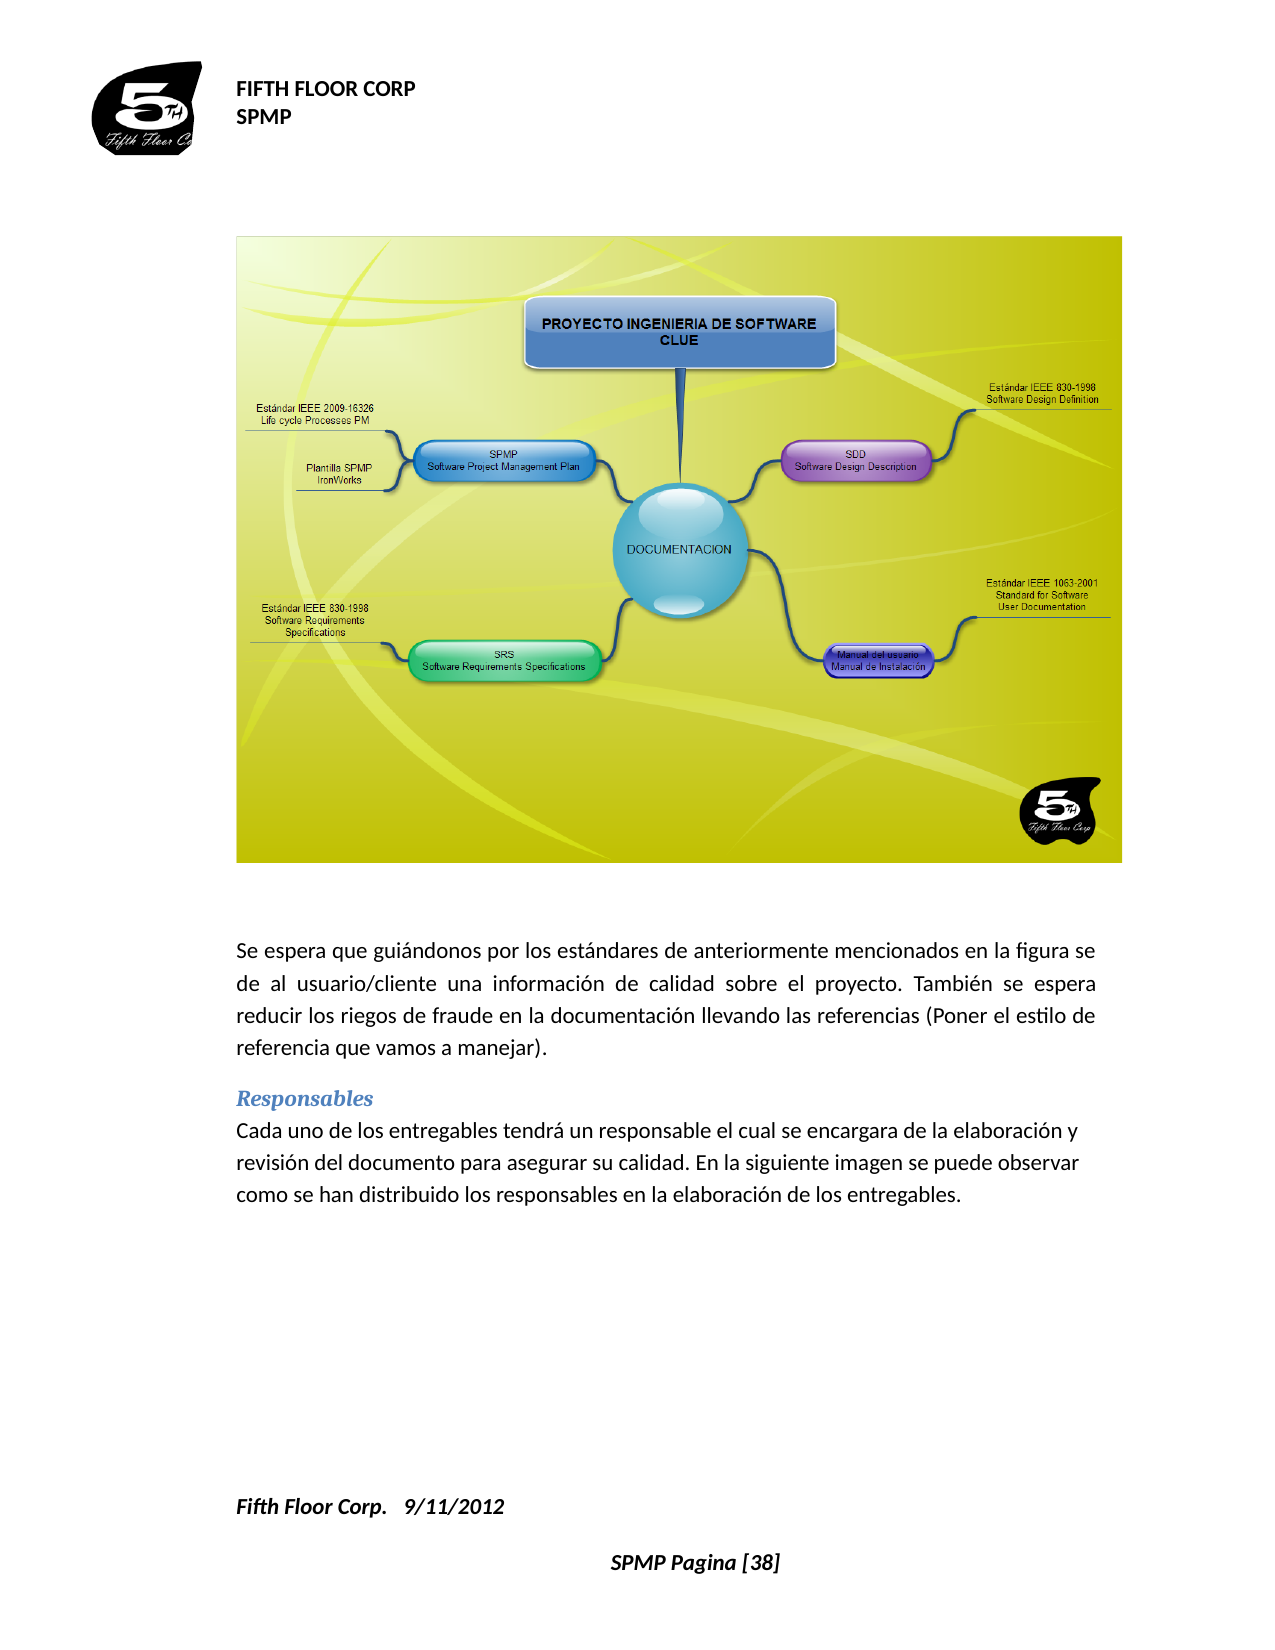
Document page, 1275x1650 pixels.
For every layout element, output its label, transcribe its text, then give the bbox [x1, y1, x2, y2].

subtitle Responsables [236, 1086, 1098, 1112]
text Se espera que guiándonos por los estándares de anteriormente mencionados en la figura se de al usuario/cliente una información de calidad sobre el proyecto. También se espera reducir los riegos de fraude en la documentación llevando las referencias (Poner el estilo de referencia que vamos a manejar). [236, 936, 1098, 1061]
text Cada uno de los entregables tendrá un responsable el cual se encargara de la elaboración y revisión del documento para asegurar su calidad. En la siguiente imagen se puede observar como se han distribuido los responsables en la elaboración de los entregables. [236, 1116, 1098, 1209]
picture [236, 236, 1123, 863]
